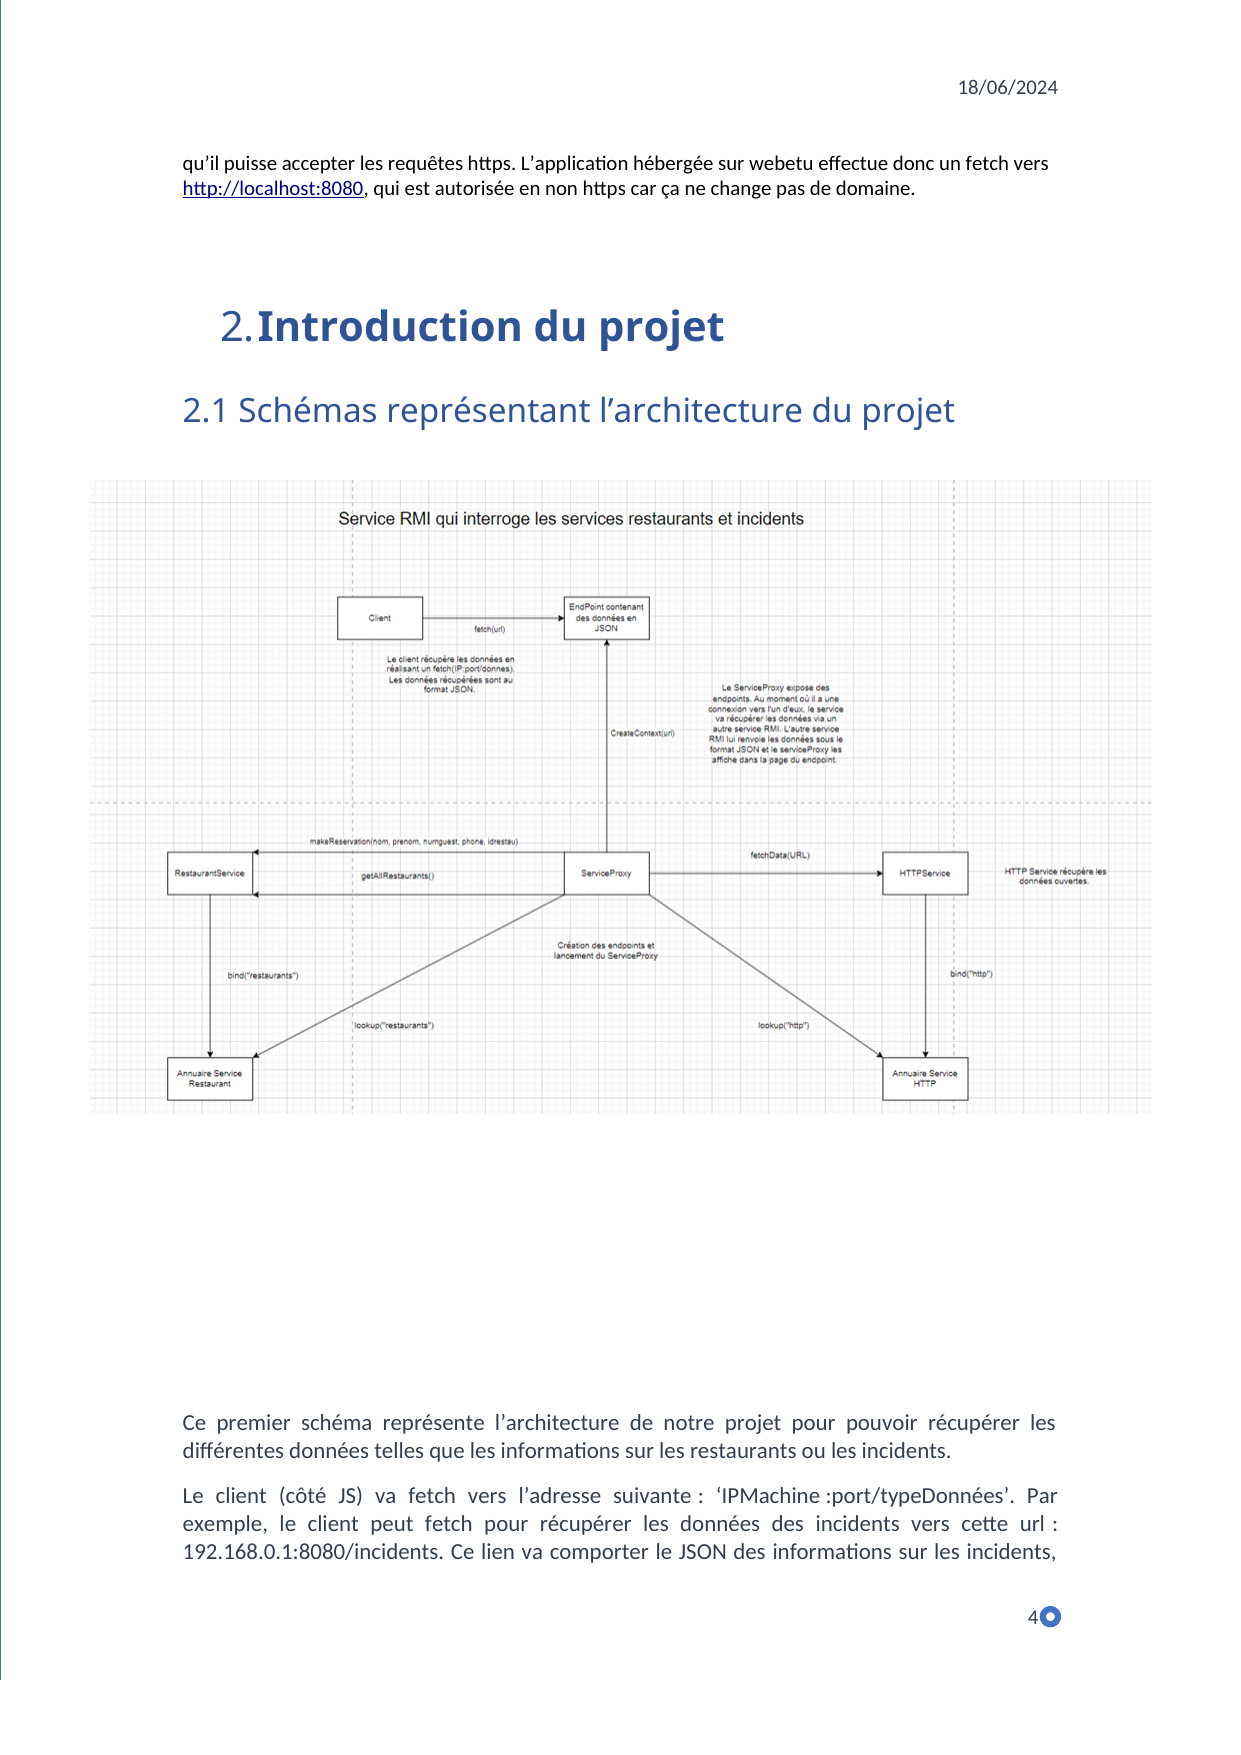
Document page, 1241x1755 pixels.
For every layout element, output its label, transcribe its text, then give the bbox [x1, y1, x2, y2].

list Ce premier schéma représente l’architecture de notre projet pour pouvoir récupérer les différentes données telles que les informations sur les restaurants ou les incidents. [182, 1408, 1058, 1464]
list Introduction du projet [220, 297, 1058, 354]
list Le client (côté JS) va fetch vers l’adresse suivante : ‘IPMachine :port/typeDonnées’. Par exemple, le client peut fetch pour récupérer les données des incidents vers cette url : 192.168.0.1:8080/incidents. Ce lien va comporter le JSON des informations sur les incidents, [182, 1481, 1058, 1565]
text qu’il puisse accepter les requêtes https. L’application hébergée sur webetu effectue donc un fetch vers http://localhost:8080, qui est autorisée en non https car ça ne change pas de domaine. [182, 150, 1058, 201]
subtitle 2.1 Schémas représentant l’architecture du projet [182, 387, 1058, 433]
